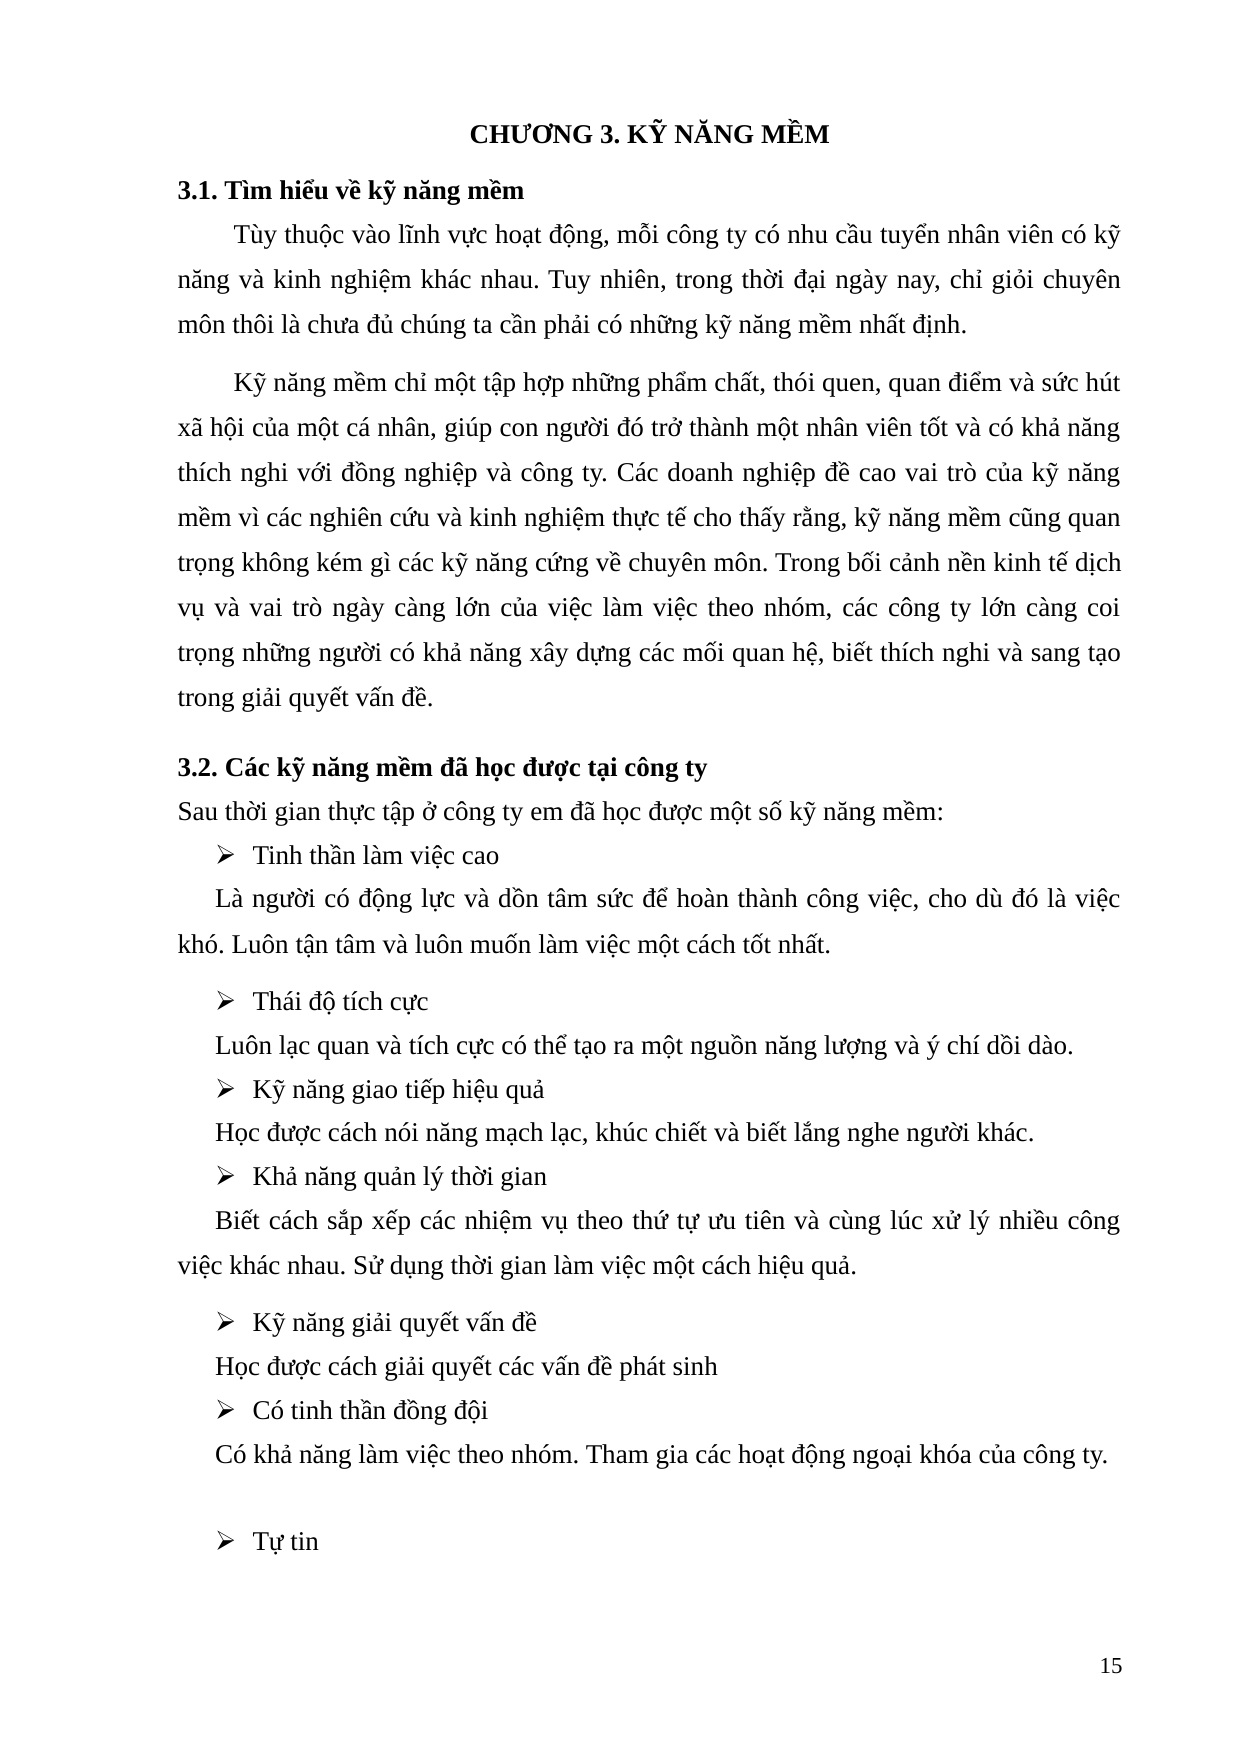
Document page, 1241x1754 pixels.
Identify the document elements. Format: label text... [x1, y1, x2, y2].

list Kỹ năng giải quyết vấn đề [215, 1307, 1122, 1338]
text Biết cách sắp xếp các nhiệm vụ theo thứ tự ưu tiên và cùng lúc xử lý nhiều công việc khác nhau. Sử dụng thời gian làm việc một cách hiệu quả. [177, 1204, 1122, 1280]
list Tự tin [215, 1525, 1122, 1556]
text Học được cách giải quyết các vấn đề phát sinh [177, 1350, 1122, 1381]
subtitle 3.2. Các kỹ năng mềm đã học được tại công ty [177, 752, 1122, 783]
list Thái độ tích cực [215, 985, 1122, 1017]
text Kỹ năng mềm chỉ một tập hợp những phẩm chất, thói quen, quan điểm và sức hút xã hội của một cá nhân, giúp con người đó trở thành một nhân viên tốt và có khả năng thích nghi với đồng nghiệp và công ty. Các doanh nghiệp đề cao vai trò của kỹ năng mềm vì các nghiên cứu và kinh nghiệm thực tế cho thấy rằng, kỹ năng mềm cũng quan trọng không kém gì các kỹ năng cứng về chuyên môn. Trong bối cảnh nền kinh tế dịch vụ và vai trò ngày càng lớn của việc làm việc theo nhóm, các công ty lớn càng coi trọng những người có khả năng xây dựng các mối quan hệ, biết thích nghi và sang tạo trong giải quyết vấn đề. [177, 366, 1122, 713]
list Kỹ năng giao tiếp hiệu quả [215, 1073, 1122, 1104]
list Khả năng quản lý thời gian [215, 1160, 1122, 1191]
text Học được cách nói năng mạch lạc, khúc chiết và biết lắng nghe người khác. [177, 1116, 1122, 1148]
text Sau thời gian thực tập ở công ty em đã học được một số kỹ năng mềm: [177, 795, 1122, 826]
list Tinh thần làm việc cao [215, 839, 1122, 870]
text Là người có động lực và dồn tâm sức để hoàn thành công việc, cho dù đó là việc khó. Luôn tận tâm và luôn muốn làm việc một cách tốt nhất. [177, 883, 1122, 959]
text Luôn lạc quan và tích cực có thể tạo ra một nguồn năng lượng và ý chí dồi dào. [177, 1029, 1122, 1060]
list Có tinh thần đồng đội [215, 1394, 1122, 1425]
subtitle CHƯƠNG 3. KỸ NĂNG MỀM [177, 118, 1122, 149]
text Tùy thuộc vào lĩnh vực hoạt động, mỗi công ty có nhu cầu tuyển nhân viên có kỹ năng và kinh nghiệm khác nhau. Tuy nhiên, trong thời đại ngày nay, chỉ giỏi chuyên môn thôi là chưa đủ chúng ta cần phải có những kỹ năng mềm nhất định. [177, 218, 1122, 339]
text Có khả năng làm việc theo nhóm. Tham gia các hoạt động ngoại khóa của công ty. [177, 1438, 1122, 1469]
subtitle 3.1. Tìm hiểu về kỹ năng mềm [177, 174, 1122, 205]
